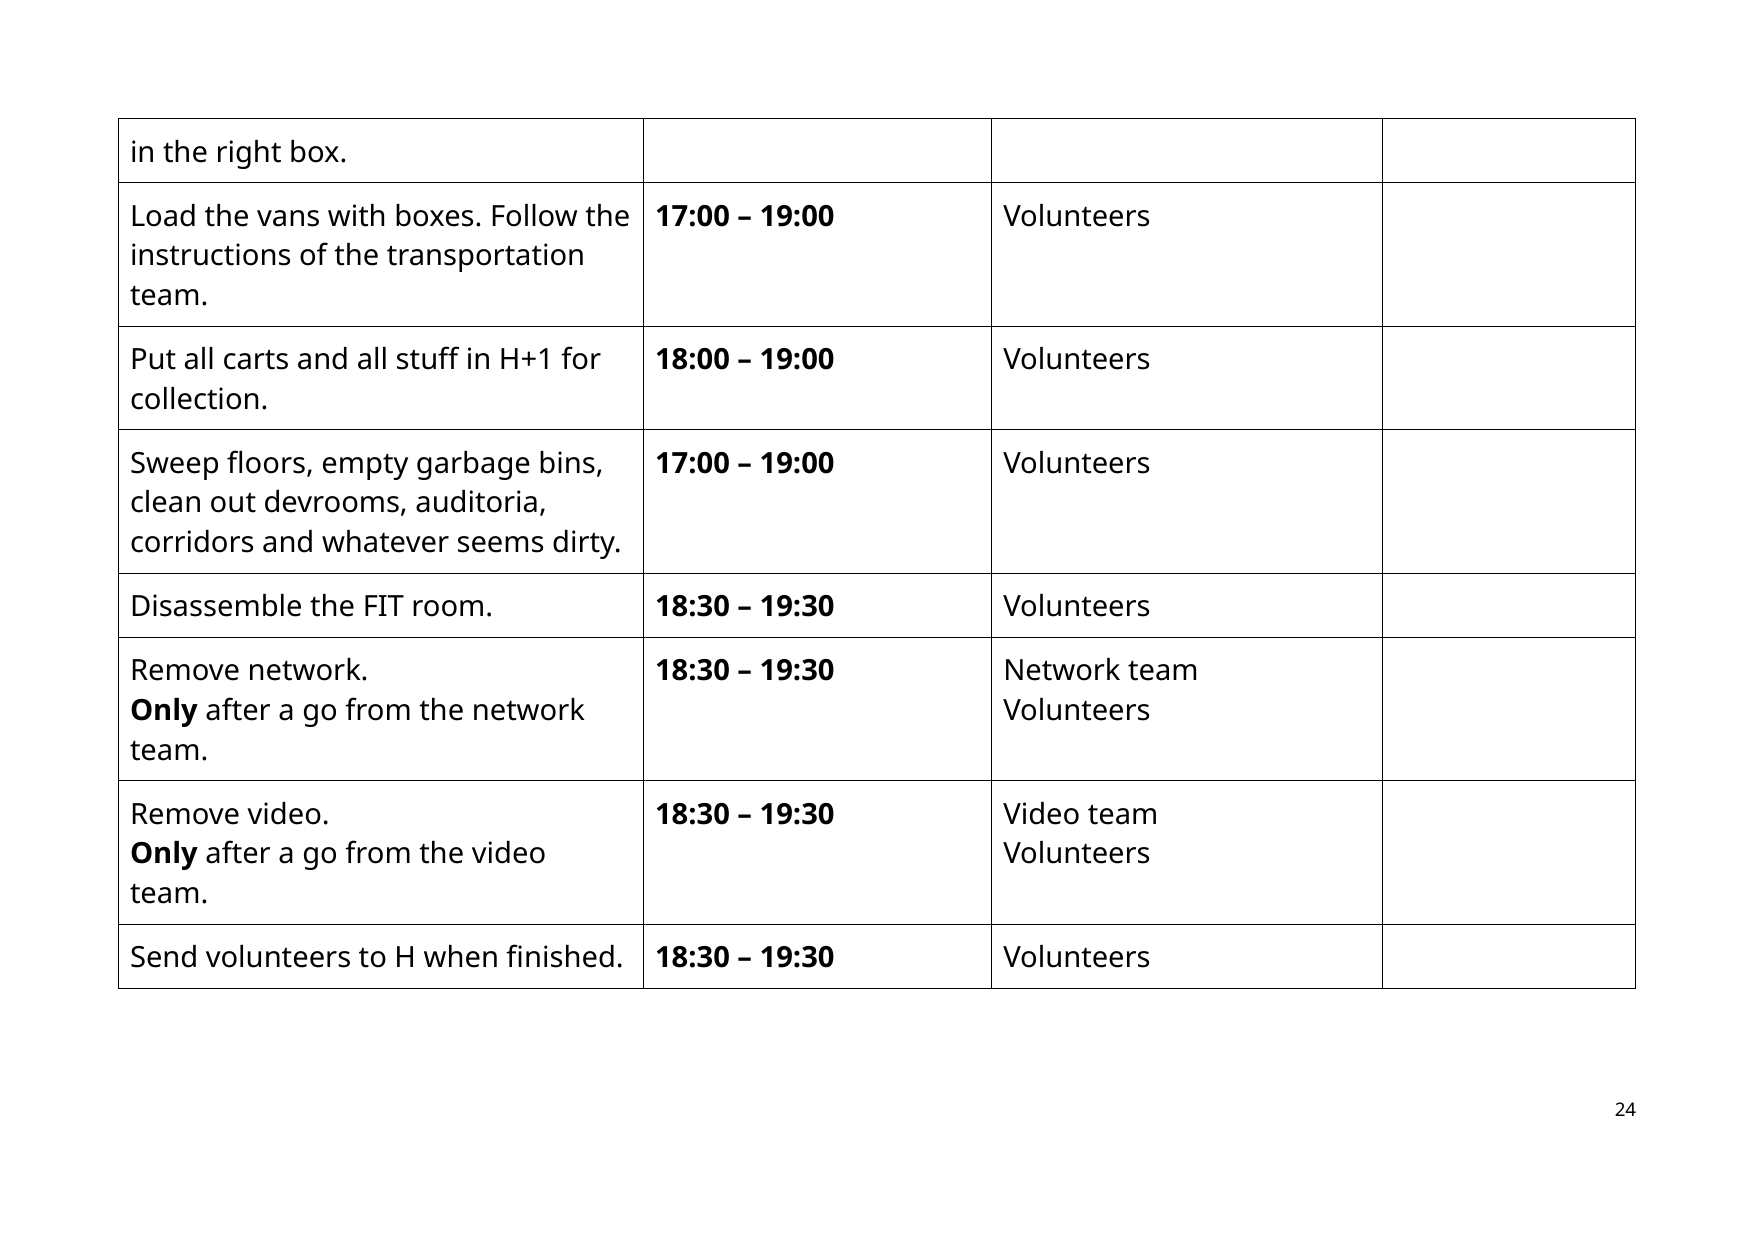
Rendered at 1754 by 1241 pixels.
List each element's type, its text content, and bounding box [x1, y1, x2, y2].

table_cell 17:00 – 19:00 [644, 430, 991, 573]
table_cell Video team Volunteers [992, 781, 1382, 924]
table_cell [644, 119, 991, 182]
table_cell 18:30 – 19:30 [644, 638, 991, 780]
table_cell [1383, 327, 1635, 429]
table_cell Volunteers [992, 574, 1382, 637]
table_cell [1383, 183, 1635, 326]
table_cell 18:30 – 19:30 [644, 925, 991, 988]
table_cell Disassemble the FIT room. [119, 574, 643, 637]
table_cell Remove video. Only after a go from the video team. [119, 781, 643, 924]
table_cell Network team Volunteers [992, 638, 1382, 780]
table_cell [1383, 781, 1635, 924]
table_cell Volunteers [992, 430, 1382, 573]
table_cell Volunteers [992, 327, 1382, 429]
table_cell 18:30 – 19:30 [644, 781, 991, 924]
table_cell 17:00 – 19:00 [644, 183, 991, 326]
table_cell Volunteers [992, 925, 1382, 988]
table_cell in the right box. [119, 119, 643, 182]
table_cell 18:30 – 19:30 [644, 574, 991, 637]
table_cell Load the vans with boxes. Follow the instructions of the transportation team. [119, 183, 643, 326]
table_cell [1383, 430, 1635, 573]
table_cell [1383, 638, 1635, 780]
table_cell Put all carts and all stuff in H+1 for collection. [119, 327, 643, 429]
table_cell [1383, 574, 1635, 637]
table_cell Volunteers [992, 183, 1382, 326]
table_cell Send volunteers to H when finished. [119, 925, 643, 988]
table_cell [992, 119, 1382, 182]
table_cell Sweep floors, empty garbage bins, clean out devrooms, auditoria, corridors and whatever seems dirty. [119, 430, 643, 573]
table_cell [1383, 119, 1635, 182]
table_cell 18:00 – 19:00 [644, 327, 991, 429]
table_cell [1383, 925, 1635, 988]
table_cell Remove network. Only after a go from the network team. [119, 638, 643, 780]
